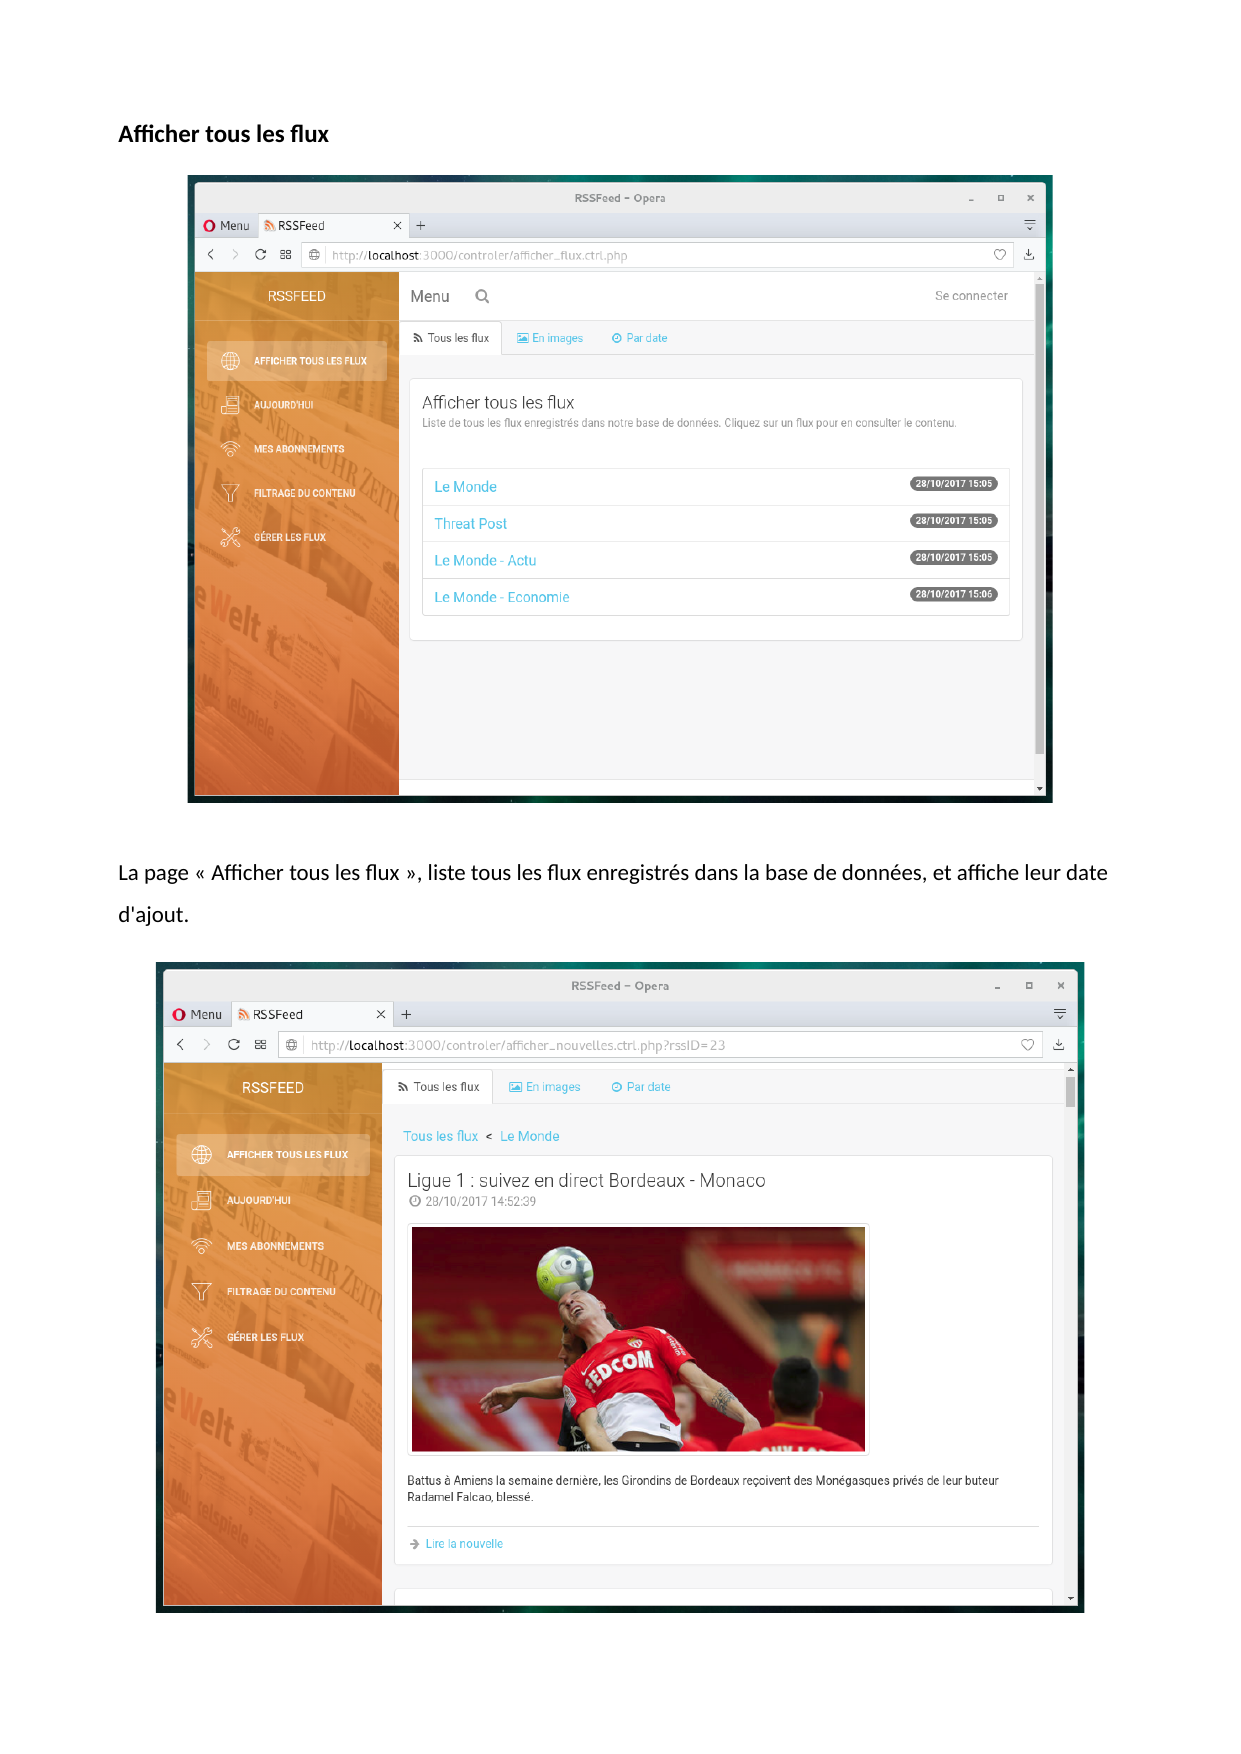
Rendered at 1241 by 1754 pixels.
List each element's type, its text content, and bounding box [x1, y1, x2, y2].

picture [187, 175, 1053, 803]
text Afficher tous les flux [118, 118, 1122, 149]
picture [155, 962, 1085, 1613]
text La page « Afficher tous les flux », liste tous les flux enregistrés dans la base de données, et affiche leur date d'ajout. [118, 858, 1122, 928]
